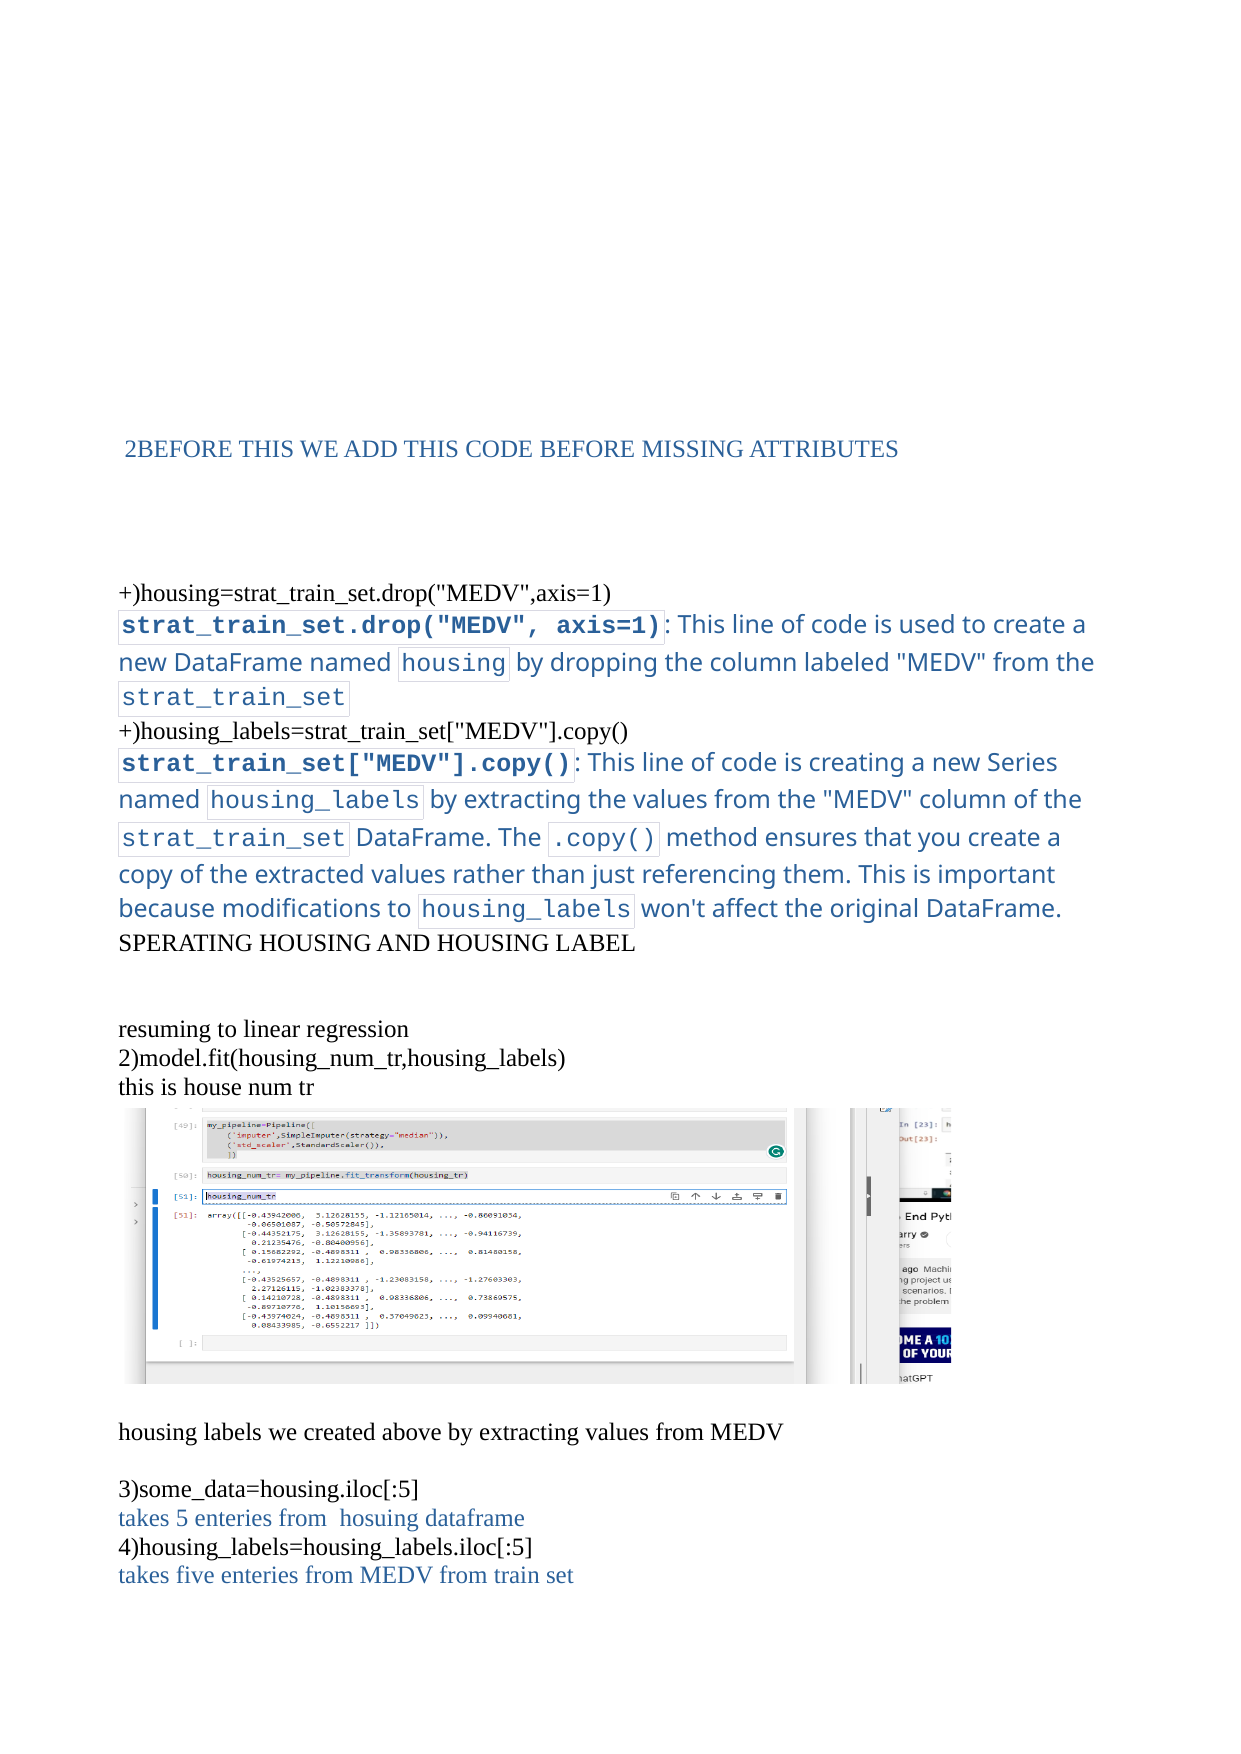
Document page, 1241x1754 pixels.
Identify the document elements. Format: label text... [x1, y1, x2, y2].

text this is house num tr [118, 1072, 1122, 1100]
text housing labels we created above by extracting values from MEDV [118, 1417, 1122, 1445]
text SPERATING HOUSING AND HOUSING LABEL [118, 928, 1122, 957]
text 4)housing_labels=housing_labels.iloc[:5] [118, 1532, 1122, 1560]
text takes 5 enteries from hosuing dataframe [118, 1503, 1122, 1532]
text strat_train_set["MEDV"].copy(): This line of code is creating a new Series named housing_labels by extracting the values from the "MEDV" column of the strat_train_set DataFrame. The .copy() method ensures that you create a copy of the extracted values rather than just referencing them. This is important because modifications to housing_labels won't affect the original DataFrame. [118, 744, 1122, 928]
text 2BEFORE THIS WE ADD THIS CODE BEFORE MISSING ATTRIBUTES [118, 434, 1122, 463]
text takes five enteries from MEDV from train set [118, 1560, 1122, 1589]
text 2)model.fit(housing_num_tr,housing_labels) [118, 1043, 1122, 1072]
text resuming to linear regression [118, 1014, 1122, 1043]
text strat_train_set.drop("MEDV", axis=1): This line of code is used to create a new DataFrame named housing by dropping the column labeled "MEDV" from the strat_train_set +)housing_labels=strat_train_set["MEDV"].copy() [118, 607, 1122, 744]
text +)housing=strat_train_set.drop("MEDV",axis=1) [118, 578, 1122, 607]
text 3)some_data=housing.iloc[:5] [118, 1474, 1122, 1503]
